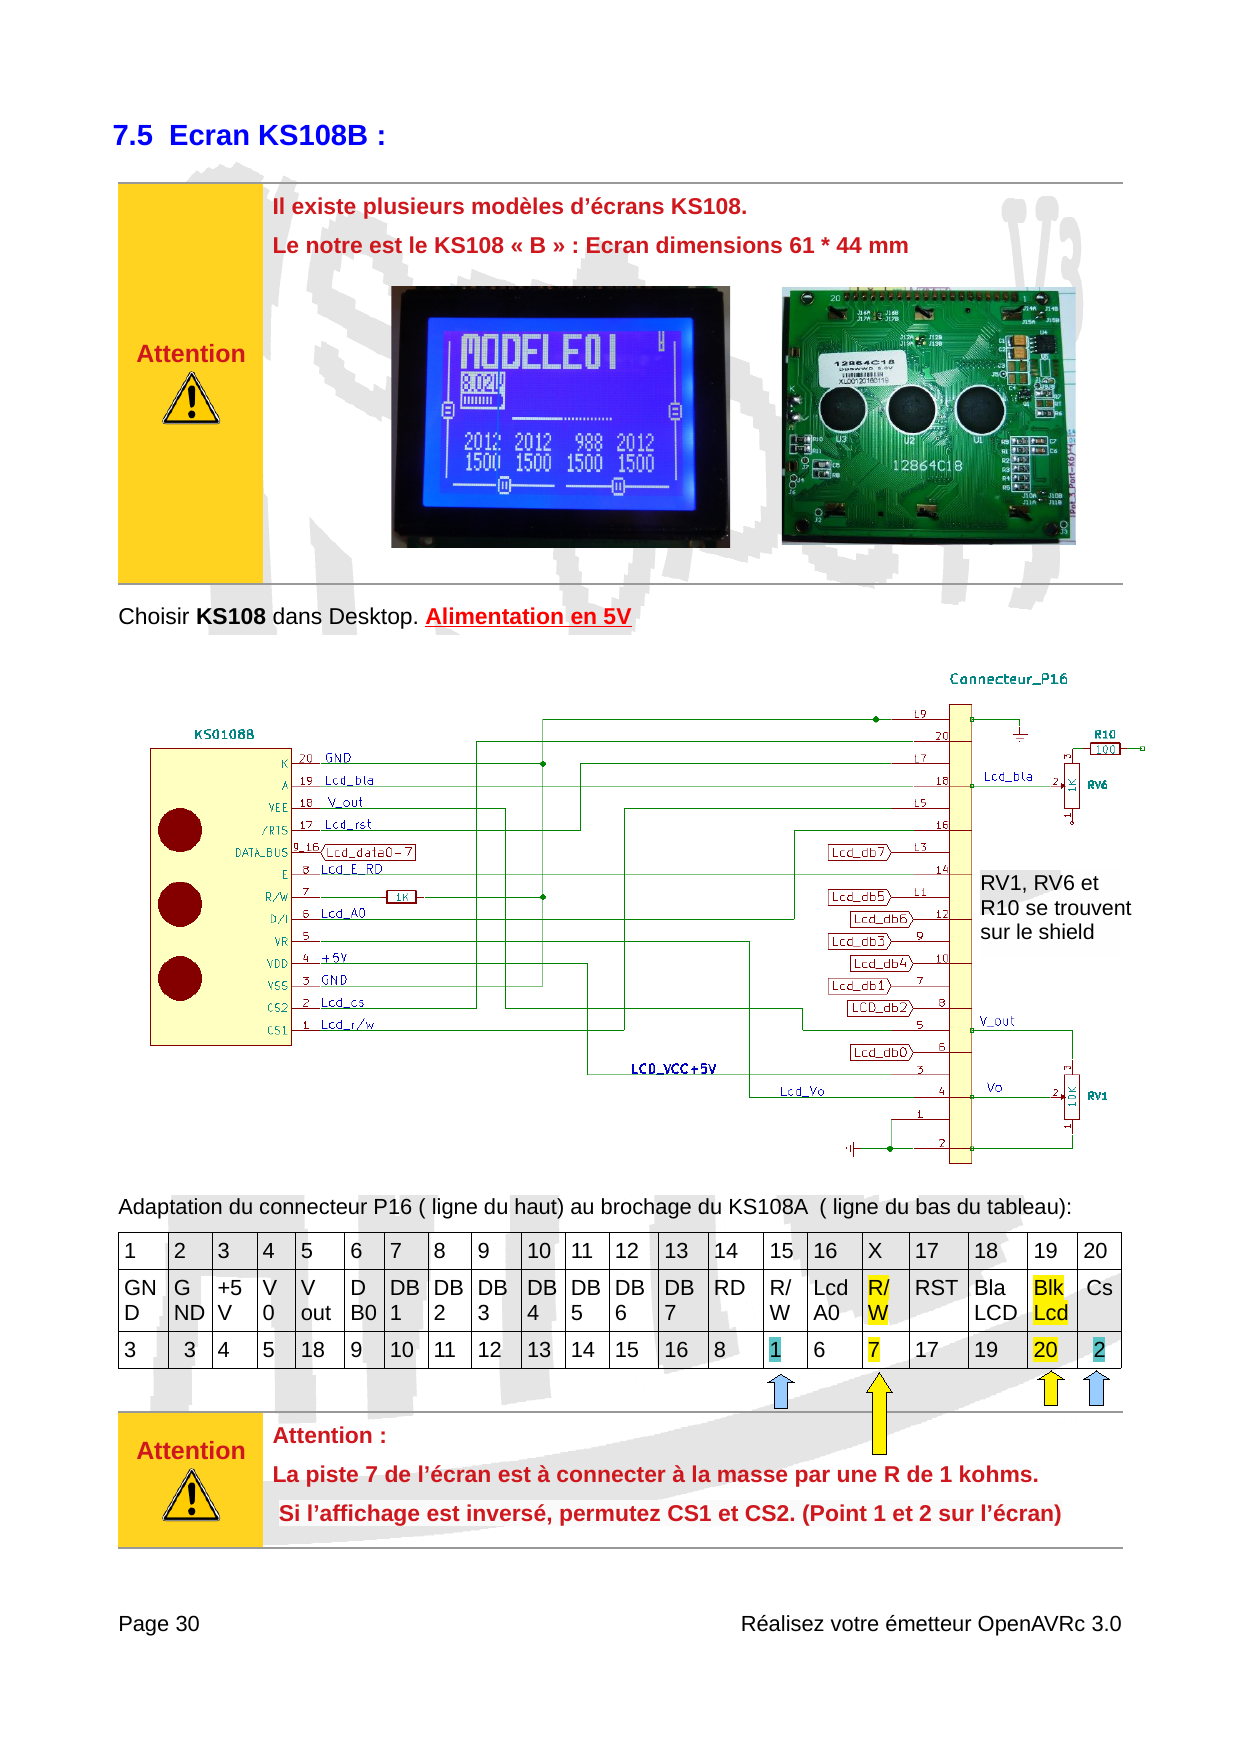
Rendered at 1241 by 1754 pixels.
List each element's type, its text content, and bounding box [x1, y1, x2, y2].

picture [781, 287, 1076, 545]
table_cell R/W [764, 1270, 807, 1331]
table_cell 20 [1028, 1332, 1077, 1368]
table_cell 18 [296, 1332, 344, 1368]
table_cell 13 [522, 1332, 565, 1368]
table_cell 14 [566, 1332, 609, 1368]
table_cell 11 [429, 1332, 471, 1368]
table_header 9 [472, 1233, 521, 1269]
text [980, 944, 1141, 957]
table_cell DB4 [522, 1270, 565, 1331]
table_cell DB7 [659, 1270, 708, 1331]
table_cell 7 [863, 1332, 909, 1368]
table_cell 8 [709, 1332, 763, 1368]
table_header 4 [258, 1233, 295, 1269]
table_header 19 [1028, 1233, 1077, 1269]
table_header Attention : La piste 7 de l’écran est à connecter à la masse par une R de 1 kohms. Si l’affichage est inversé, permutez CS1 et CS2. (Point 1 et 2 sur l’écran) [264, 1413, 1122, 1547]
table_cell 6 [808, 1332, 862, 1368]
table_cell 17 [910, 1332, 968, 1368]
table_cell 3 [169, 1332, 212, 1368]
table_cell +5V [213, 1270, 257, 1331]
table_cell Blk Lcd [1028, 1270, 1077, 1331]
table_cell 9 [345, 1332, 384, 1368]
table_header 18 [969, 1233, 1027, 1269]
table_cell DB0 [345, 1270, 384, 1331]
table_cell DB5 [566, 1270, 609, 1331]
table_cell 15 [610, 1332, 658, 1368]
table_header 8 [429, 1233, 471, 1269]
table_header 20 [1078, 1233, 1121, 1269]
table_cell RST [910, 1270, 968, 1331]
table_header Attention [118, 1413, 263, 1547]
table_cell DB2 [429, 1270, 471, 1331]
text RV1, RV6 et R10 se trouvent sur le shield [980, 870, 1141, 944]
table_header 16 [808, 1233, 862, 1269]
subtitle 7.5 Ecran KS108B : [112, 118, 1122, 152]
table_cell DB1 [385, 1270, 428, 1331]
table_header 12 [610, 1233, 658, 1269]
table_header 13 [659, 1233, 708, 1269]
picture [158, 368, 224, 428]
table_cell GND [119, 1270, 168, 1331]
table_cell V out [296, 1270, 344, 1331]
picture [391, 286, 731, 548]
table_cell RD [709, 1270, 763, 1331]
table_cell 10 [385, 1332, 428, 1368]
table_cell 16 [659, 1332, 708, 1368]
table_header 10 [522, 1233, 565, 1269]
table_header 7 [385, 1233, 428, 1269]
table_cell 12 [472, 1332, 521, 1368]
table_cell 1 [764, 1332, 807, 1368]
table_header 3 [213, 1233, 257, 1269]
table_header 11 [566, 1233, 609, 1269]
table_header Attention [118, 184, 263, 583]
table_cell Bla LCD [969, 1270, 1027, 1331]
table_cell R/W [863, 1270, 909, 1331]
picture [158, 1464, 224, 1525]
table_header 14 [709, 1233, 763, 1269]
text Adaptation du connecteur P16 ( ligne du haut) au brochage du KS108A ( ligne du bas du tableau): [118, 1195, 1122, 1219]
table_header X [863, 1233, 909, 1269]
table_header 1 [119, 1233, 168, 1269]
table_cell Cs [1078, 1270, 1121, 1331]
table_header Il existe plusieurs modèles d’écrans KS108. Le notre est le KS108 « B » : Ecran dimensions 61 * 44 mm [264, 184, 1122, 583]
table_header 15 [764, 1233, 807, 1269]
table_cell 5 [258, 1332, 295, 1368]
table_header 17 [910, 1233, 968, 1269]
table_cell 3 [119, 1332, 168, 1368]
table_cell 4 [213, 1332, 257, 1368]
table_header 6 [345, 1233, 384, 1269]
table_header 2 [169, 1233, 212, 1269]
table_header 5 [296, 1233, 344, 1269]
table_cell LcdA0 [808, 1270, 862, 1331]
table_cell DB3 [472, 1270, 521, 1331]
table_cell 19 [969, 1332, 1027, 1368]
picture [113, 635, 1170, 1195]
table_cell DB6 [610, 1270, 658, 1331]
table_cell V0 [258, 1270, 295, 1331]
table_cell GND [169, 1270, 212, 1331]
table_cell 2 [1078, 1332, 1121, 1368]
text Choisir KS108 dans Desktop. Alimentation en 5V [118, 603, 1122, 629]
